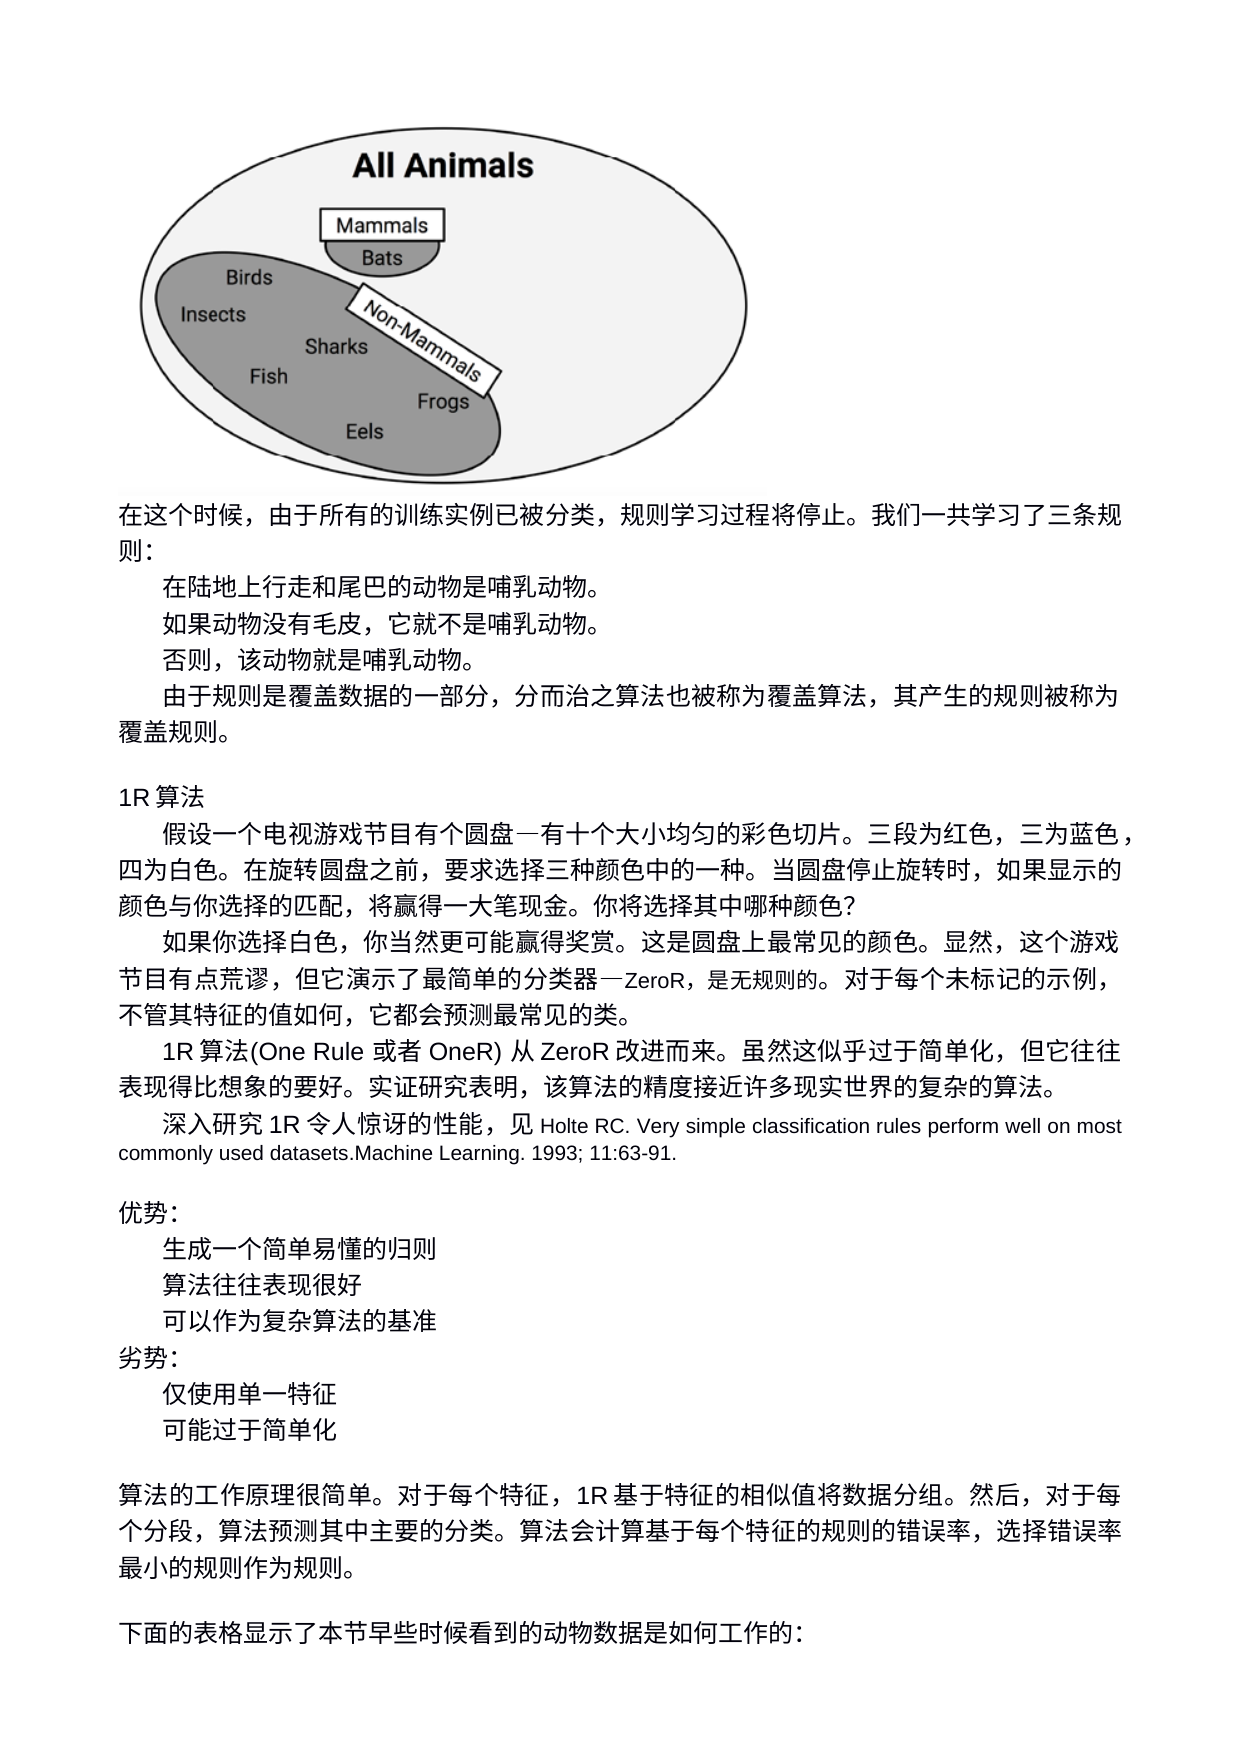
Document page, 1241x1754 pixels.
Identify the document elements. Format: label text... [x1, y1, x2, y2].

text 深入研究1R令人惊讶的性能，见Holte RC. Very simple classification rules perform well on most commonly used datasets.Machine Learning. 1993; 11:63-91. [118, 1104, 1122, 1164]
text 仅使用单一特征 [118, 1374, 1122, 1411]
text 生成一个简单易懂的归则 [118, 1229, 1122, 1266]
text 在陆地上行走和尾巴的动物是哺乳动物。 [118, 568, 1122, 604]
text 如果你选择白色，你当然更可能赢得奖赏。这是圆盘上最常见的颜色。显然，这个游戏节目有点荒谬，但它演示了最简单的分类器—ZeroR，是无规则的。对于每个未标记的示例，不管其特征的值如何，它都会预测最常见的类。 [118, 923, 1122, 1032]
text 假设一个电视游戏节目有个圆盘—有十个大小均匀的彩色切片。三段为红色，三为蓝色，四为白色。在旋转圆盘之前，要求选择三种颜色中的一种。当圆盘停止旋转时，如果显示的颜色与你选择的匹配，将赢得一大笔现金。你将选择其中哪种颜色？ [118, 814, 1122, 923]
text 算法的工作原理很简单。对于每个特征，1R基于特征的相似值将数据分组。然后，对于每个分段，算法预测其中主要的分类。算法会计算基于每个特征的规则的错误率，选择错误率最小的规则作为规则。 [118, 1476, 1122, 1584]
text 由于规则是覆盖数据的一部分，分而治之算法也被称为覆盖算法，其产生的规则被称为覆盖规则。 [118, 677, 1122, 749]
text 算法往往表现很好 [118, 1266, 1122, 1302]
text 在这个时候，由于所有的训练实例已被分类，规则学习过程将停止。我们一共学习了三条规则： [118, 495, 1122, 568]
text 1R算法 [118, 778, 1122, 814]
text 可以作为复杂算法的基准 [118, 1302, 1122, 1338]
text 优势： [118, 1193, 1122, 1229]
text 否则，该动物就是哺乳动物。 [118, 640, 1122, 677]
text 如果动物没有毛皮，它就不是哺乳动物。 [118, 604, 1122, 640]
text 1R算法(One Rule 或者 OneR) 从ZeroR改进而来。虽然这似乎过于简单化，但它往往表现得比想象的要好。实证研究表明，该算法的精度接近许多现实世界的复杂的算法。 [118, 1032, 1122, 1104]
text 劣势： [118, 1338, 1122, 1374]
text 下面的表格显示了本节早些时候看到的动物数据是如何工作的： [118, 1613, 1122, 1649]
text 可能过于简单化 [118, 1411, 1122, 1447]
